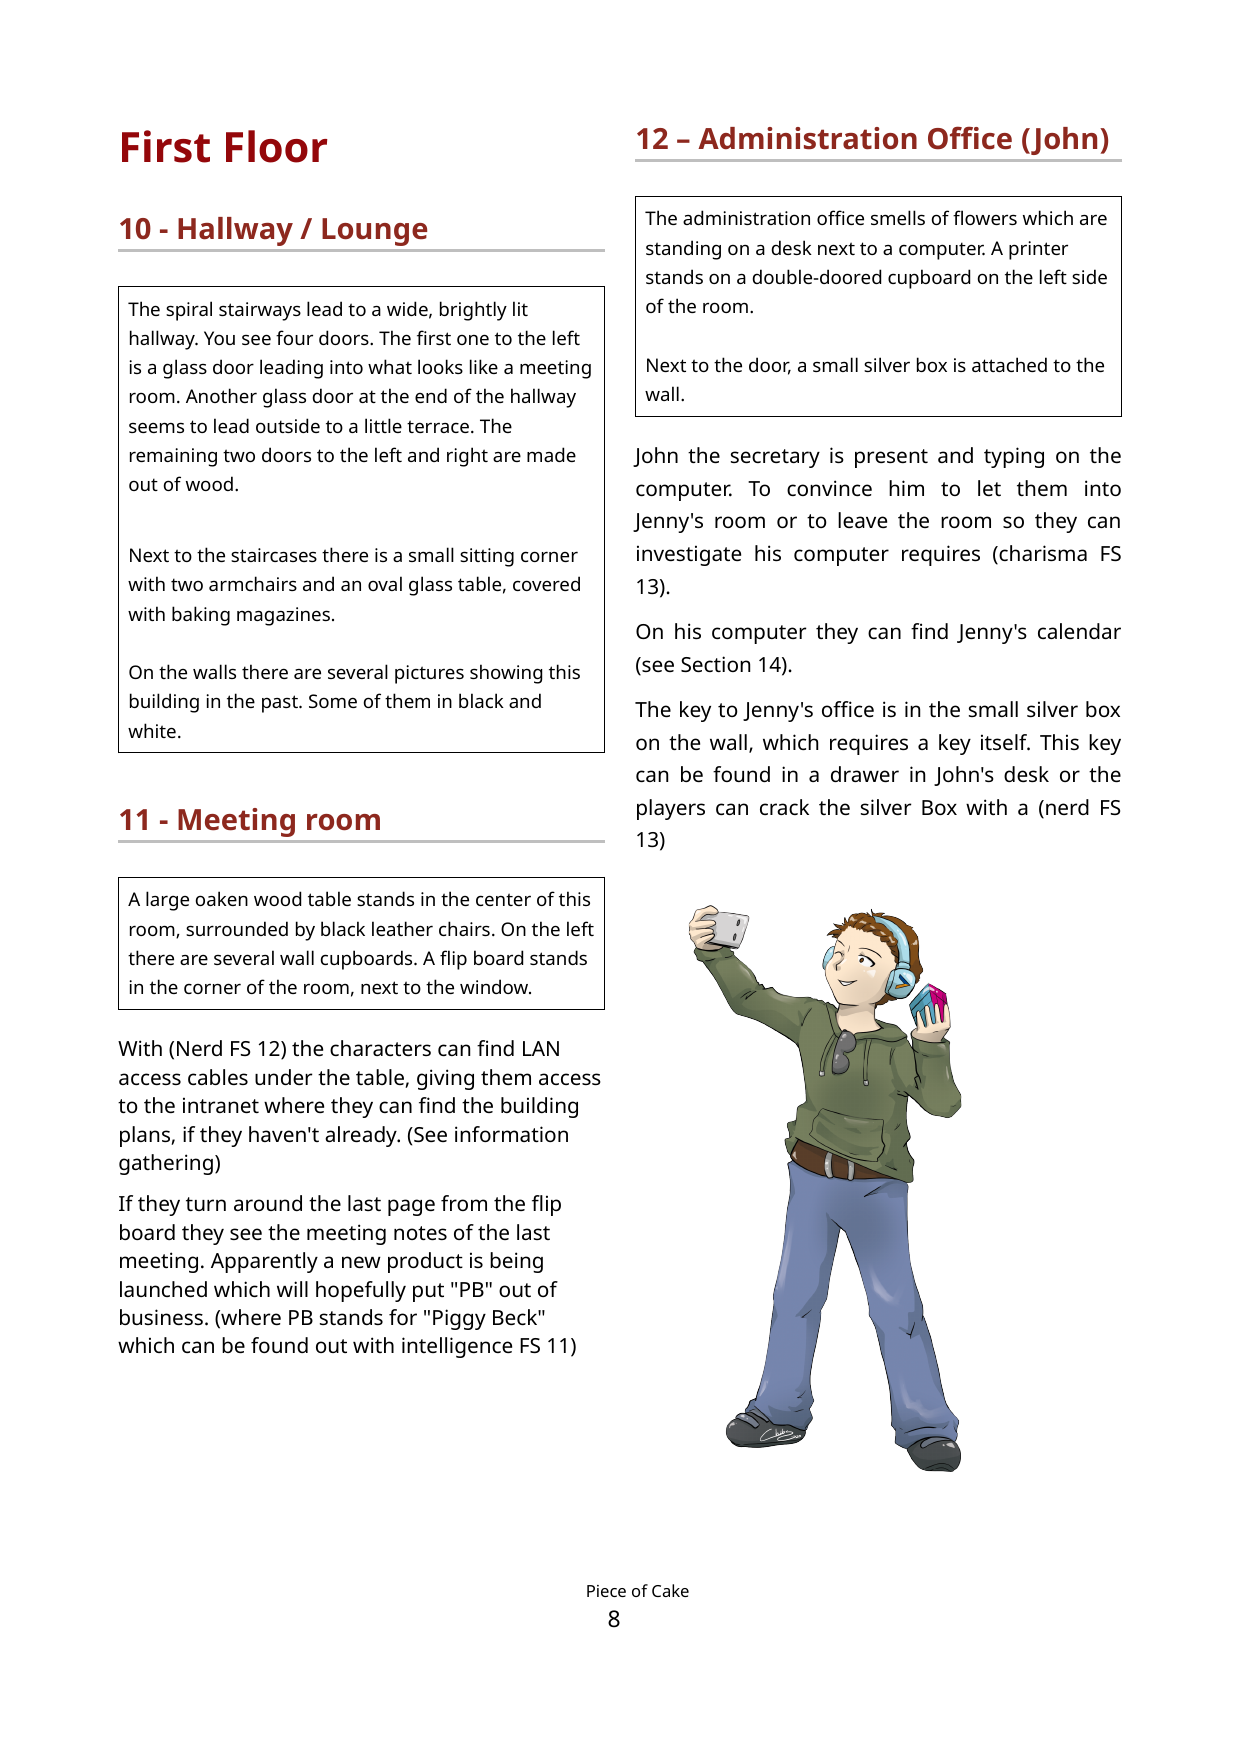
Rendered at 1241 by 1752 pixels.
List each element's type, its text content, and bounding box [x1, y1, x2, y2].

text John the secretary is present and typing on the computer. To convince him to let them into Jenny's room or to leave the room so they can investigate his computer requires (charisma FS 13). [635, 441, 1122, 600]
subtitle 12 – Administration Office (John) [635, 118, 1122, 159]
text With (Nerd FS 12) the characters can find LAN access cables under the table, giving them access to the intranet where they can find the building plans, if they haven't already. (See information gathering) [118, 1034, 605, 1177]
text The spiral stairways lead to a wide, brightly lit hallway. You see four doors. The first one to the left is a glass door leading into what looks like a meeting room. Another glass door at the end of the hallway seems to lead outside to a little terrace. The remaining two doors to the left and right are made out of wood. [119, 287, 604, 497]
text Next to the staircases there is a small sitting corner with two armchairs and an oval glass table, covered with baking magazines. On the walls there are several pictures showing this building in the past. Some of them in black and white. [119, 532, 604, 752]
text The key to Jenny's office is in the small silver box on the wall, which requires a key itself. This key can be found in a drawer in John's desk or the players can crack the silver Box with a (nerd FS 13) [635, 695, 1122, 854]
text The administration office smells of flowers which are standing on a desk next to a computer. A printer stands on a double-doored cupboard on the left side of the room. Next to the door, a small silver box is attached to the wall. [636, 197, 1121, 416]
text On his computer they can find Jenny's calendar (see Section 14). [635, 617, 1122, 678]
text A large oaken wood table stands in the center of this room, surrounded by black leather chairs. On the left there are several wall cupboards. A flip board stands in the corner of the room, next to the window. [119, 878, 604, 1009]
subtitle 11 - Meeting room [118, 799, 605, 840]
subtitle 10 - Hallway / Lounge [118, 208, 605, 249]
picture [688, 905, 962, 1472]
text If they turn around the last page from the flip board they see the meeting notes of the last meeting. Apparently a new product is being launched which will hopefully put "PB" out of business. (where PB stands for "Piggy Beck" which can be found out with intelligence FS 11) [118, 1189, 605, 1360]
subtitle First Floor [118, 118, 605, 175]
